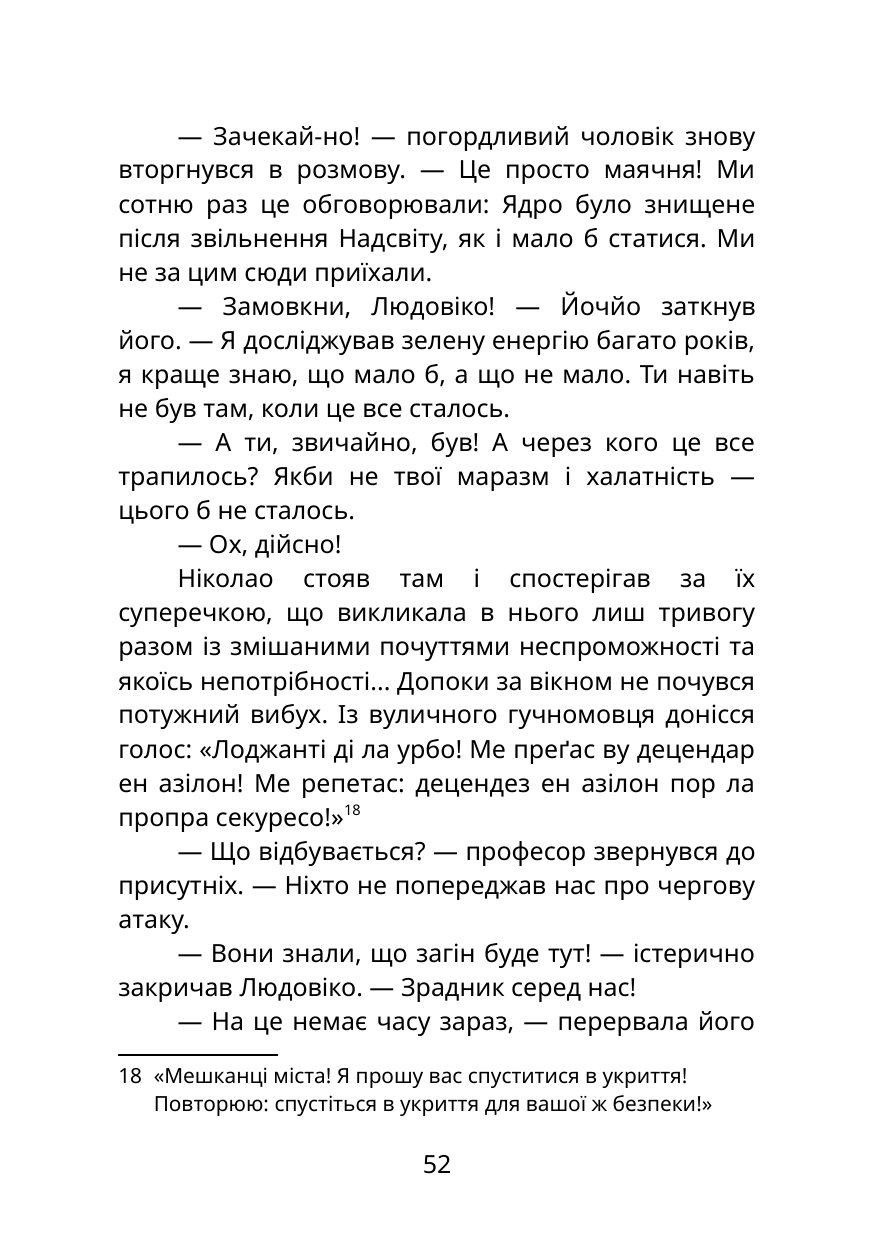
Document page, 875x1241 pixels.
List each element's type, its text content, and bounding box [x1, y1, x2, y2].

text — Замовкни, Людовіко! — Йочйо заткнув його. — Я досліджував зелену енергію багато років, я краще знаю, що мало б, а що не мало. Ти навіть не був там, коли це все сталось. [118, 288, 756, 425]
text — Що відбувається? — професор звернувся до присутніх. — Ніхто не попереджав нас про чергову атаку. [118, 833, 756, 936]
text — На це немає часу зараз, — перервала його [118, 1004, 756, 1038]
text — Ох, дійсно! [118, 527, 756, 561]
text Ніколао стояв там і спостерігав за їх суперечкою, що викликала в нього лиш тривогу разом із змішаними почуттями неспроможності та якоїсь непотрібності... Допоки за вікном не почувся потужний вибух. Із вуличного гучномовця донісся голос: «Лоджанті ді ла урбо! Ме преґас ву децендар ен азілон! Ме репетас: децендез ен азілон пор ла пропра секуресо!» [118, 561, 756, 833]
text «Мешканці міста! Я прошу вас спуститися в укриття! Повторюю: спустіться в укриття для вашої ж безпеки!» [118, 1061, 756, 1118]
text — Зачекай-но! — погордливий чоловік знову вторгнувся в розмову. — Це просто маячня! Ми сотню раз це обговорювали: Ядро було знищене після звільнення Надсвіту, як і мало б статися. Ми не за цим сюди приїхали. [118, 118, 756, 288]
text — Вони знали, що загін буде тут! — істерично закричав Людовіко. — Зрадник серед нас! [118, 936, 756, 1004]
text — А ти, звичайно, був! А через кого це все трапилось? Якби не твої маразм і халатність — цього б не сталось. [118, 425, 756, 527]
